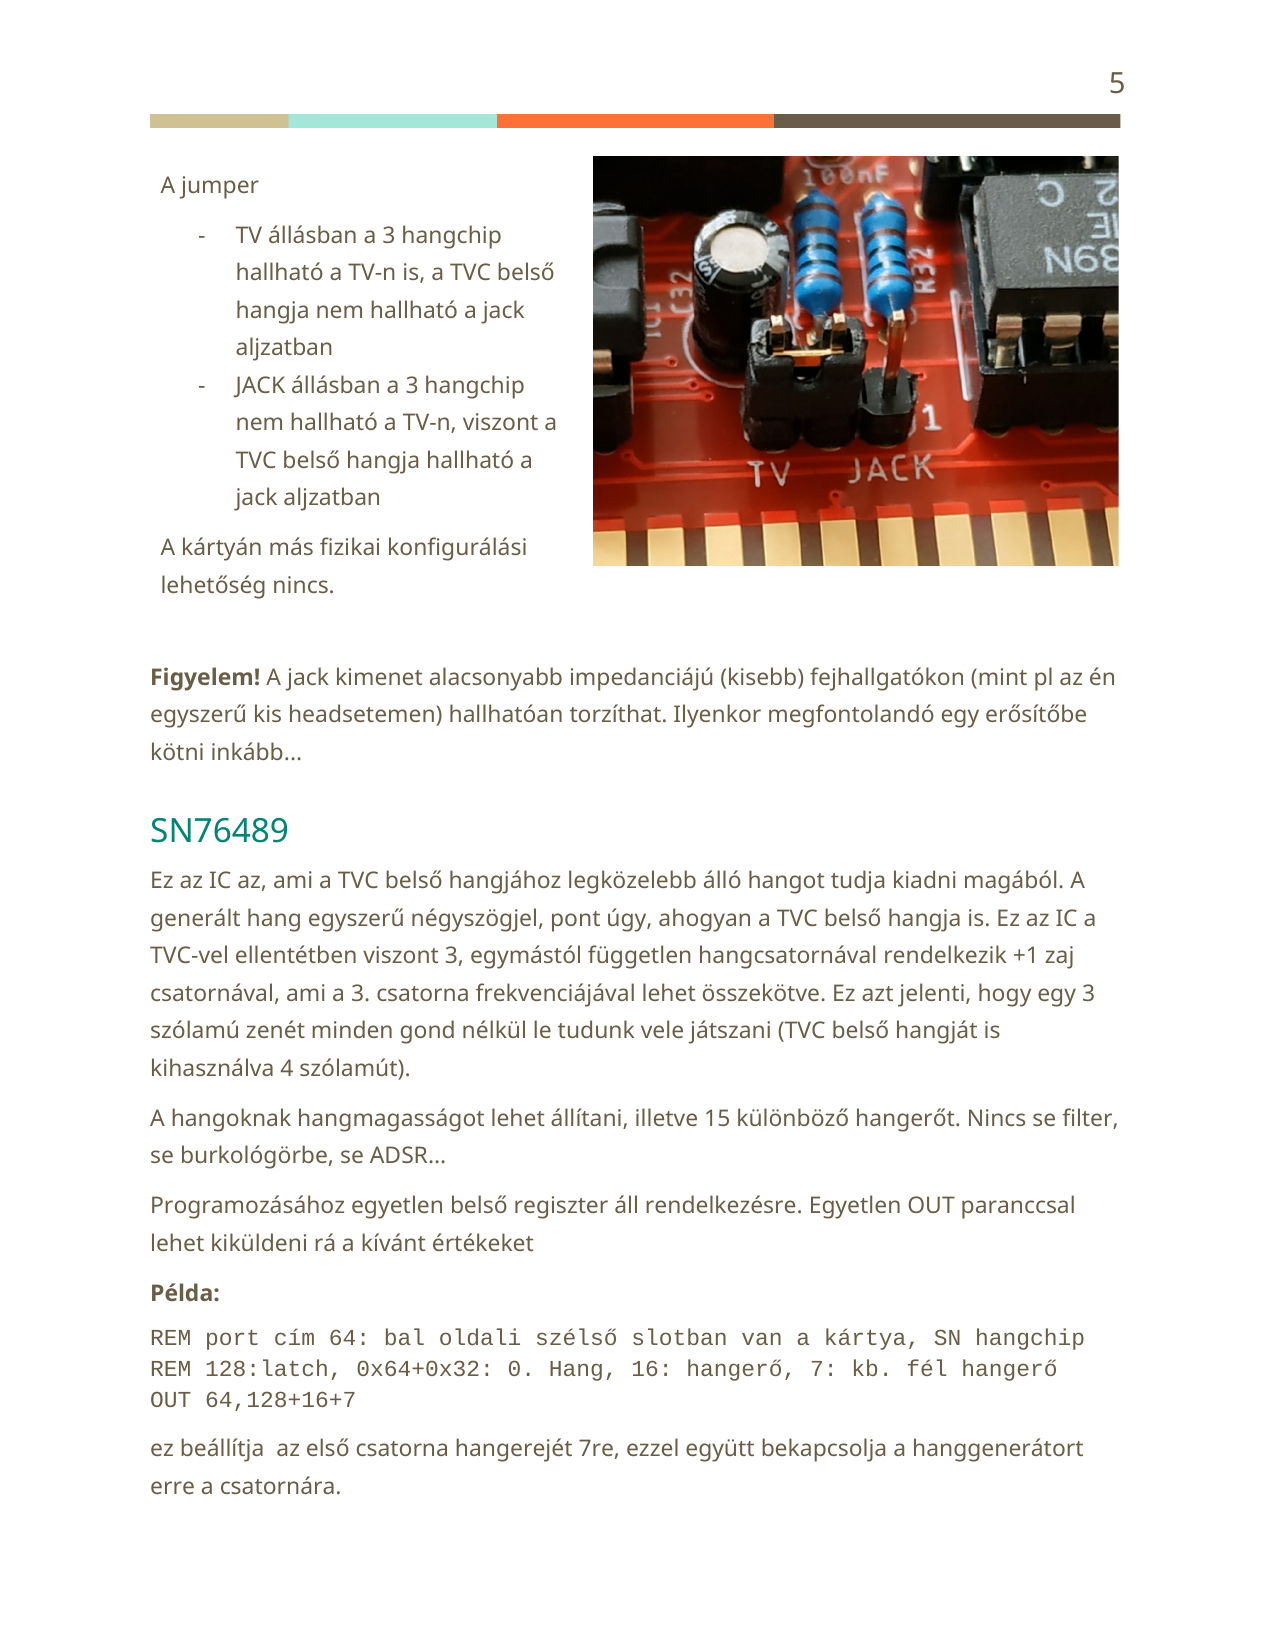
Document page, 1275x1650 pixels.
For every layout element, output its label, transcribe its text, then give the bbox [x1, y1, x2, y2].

text ez beállítja az első csatorna hangerejét 7re, ezzel együtt bekapcsolja a hanggenerátort erre a csatornára. [150, 1432, 1125, 1501]
text Figyelem! A jack kimenet alacsonyabb impedanciájú (kisebb) fejhallgatókon (mint pl az én egyszerű kis headsetemen) hallhatóan torzíthat. Ilyenkor megfontolandó egy erősítőbe kötni inkább... [150, 661, 1125, 767]
text Példa: [150, 1277, 1125, 1308]
text A hangoknak hangmagasságot lehet állítani, illetve 15 különböző hangerőt. Nincs se filter, se burkológörbe, se ADSR… [150, 1102, 1125, 1171]
text Ez az IC az, ami a TVC belső hangjához legközelebb álló hangot tudja kiadni magából. A generált hang egyszerű négyszögjel, pont úgy, ahogyan a TVC belső hangja is. Ez az IC a TVC-vel ellentétben viszont 3, egymástól független hangcsatornával rendelkezik +1 zaj csatornával, ami a 3. csatorna frekvenciájával lehet összekötve. Ez azt jelenti, hogy egy 3 szólamú zenét minden gond nélkül le tudunk vele játszani (TVC belső hangját is kihasználva 4 szólamút). [150, 864, 1125, 1083]
text REM port cím 64: bal oldali szélső slotban van a kártya, SN hangchip REM 128:latch, 0x64+0x32: 0. Hang, 16: hangerő, 7: kb. fél hangerő OUT 64,128+16+7 [150, 1327, 1125, 1415]
text Programozásához egyetlen belső regiszter áll rendelkezésre. Egyetlen OUT paranccsal lehet kiküldeni rá a kívánt értékeket [150, 1189, 1125, 1258]
picture [150, 114, 1121, 128]
table_header A jumper TV állásban a 3 hangchip hallható a TV-n is, a TVC belső hangja nem hallható a jack aljzatban JACK állásban a 3 hangchip nem hallható a TV-n, viszont a TVC belső hangja hallható a jack aljzatban A kártyán más fizikai konfigurálási lehetőség nincs. [150, 146, 583, 648]
table_header [583, 146, 1125, 648]
subtitle SN76489 [150, 806, 1125, 852]
picture [593, 156, 1119, 566]
